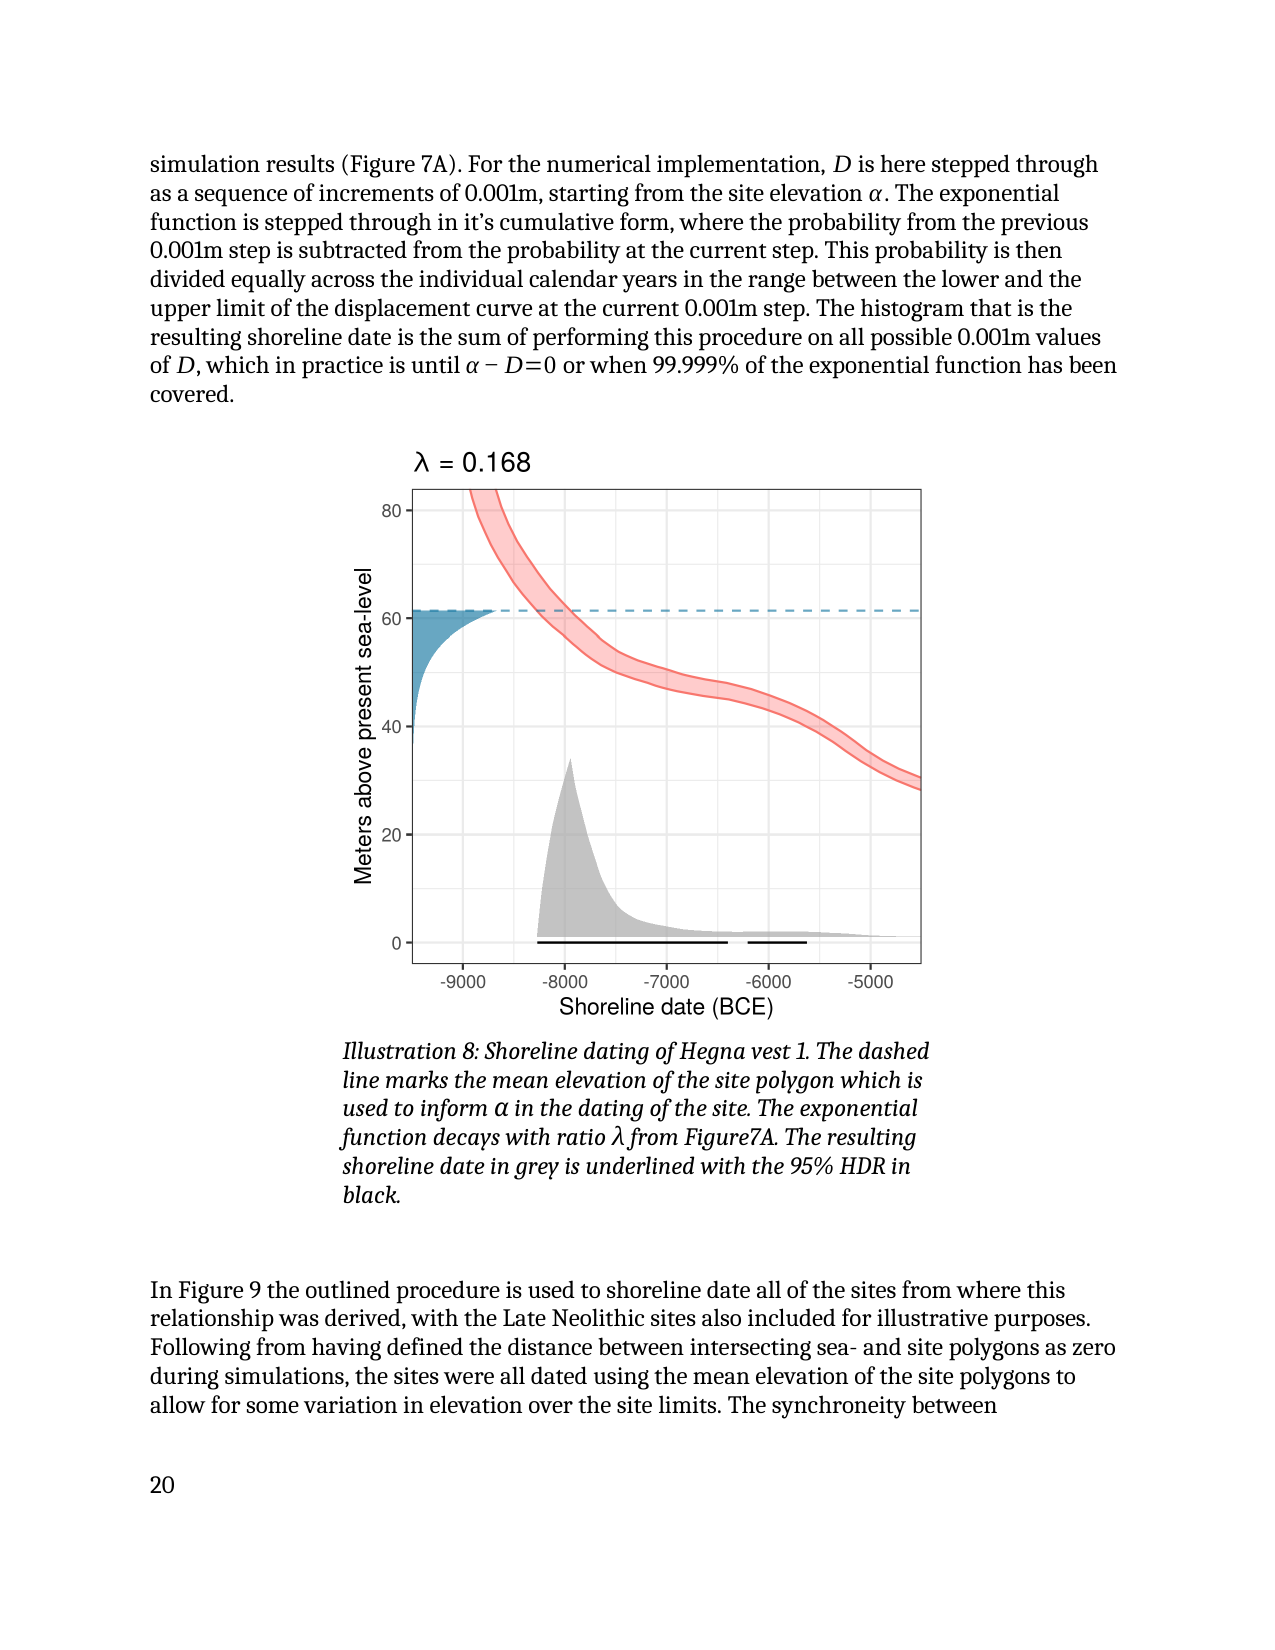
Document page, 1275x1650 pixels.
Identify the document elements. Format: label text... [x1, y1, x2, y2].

picture [342, 440, 933, 1031]
text simulation results (Figure 7A). For the numerical implementation, is here stepped through as a sequence of increments of 0.001m, starting from the site elevation . The exponential function is stepped through in it’s cumulative form, where the probability from the previous 0.001m step is subtracted from the probability at the current step. This probability is then divided equally across the individual calendar years in the range between the lower and the upper limit of the displacement curve at the current 0.001m step. The histogram that is the resulting shoreline date is the sum of performing this procedure on all possible 0.001m values of , which in practice is until or when 99.999% of the exponential function has been covered. [150, 150, 1125, 409]
text In Figure 9 the outlined procedure is used to shoreline date all of the sites from where this relationship was derived, with the Late Neolithic sites also included for illustrative purposes. Following from having defined the distance between intersecting sea- and site polygons as zero during simulations, the sites were all dated using the mean elevation of the site polygons to allow for some variation in elevation over the site limits. The synchroneity between [150, 1276, 1125, 1419]
text Illustration 8: Shoreline dating of Hegna vest 1. The dashed line marks the mean elevation of the site polygon which is used to inform α in the dating of the site. The exponential function decays with ratio λ from Figure7A. The resulting shoreline date in grey is underlined with the 95% HDR in black. [342, 1031, 933, 1209]
